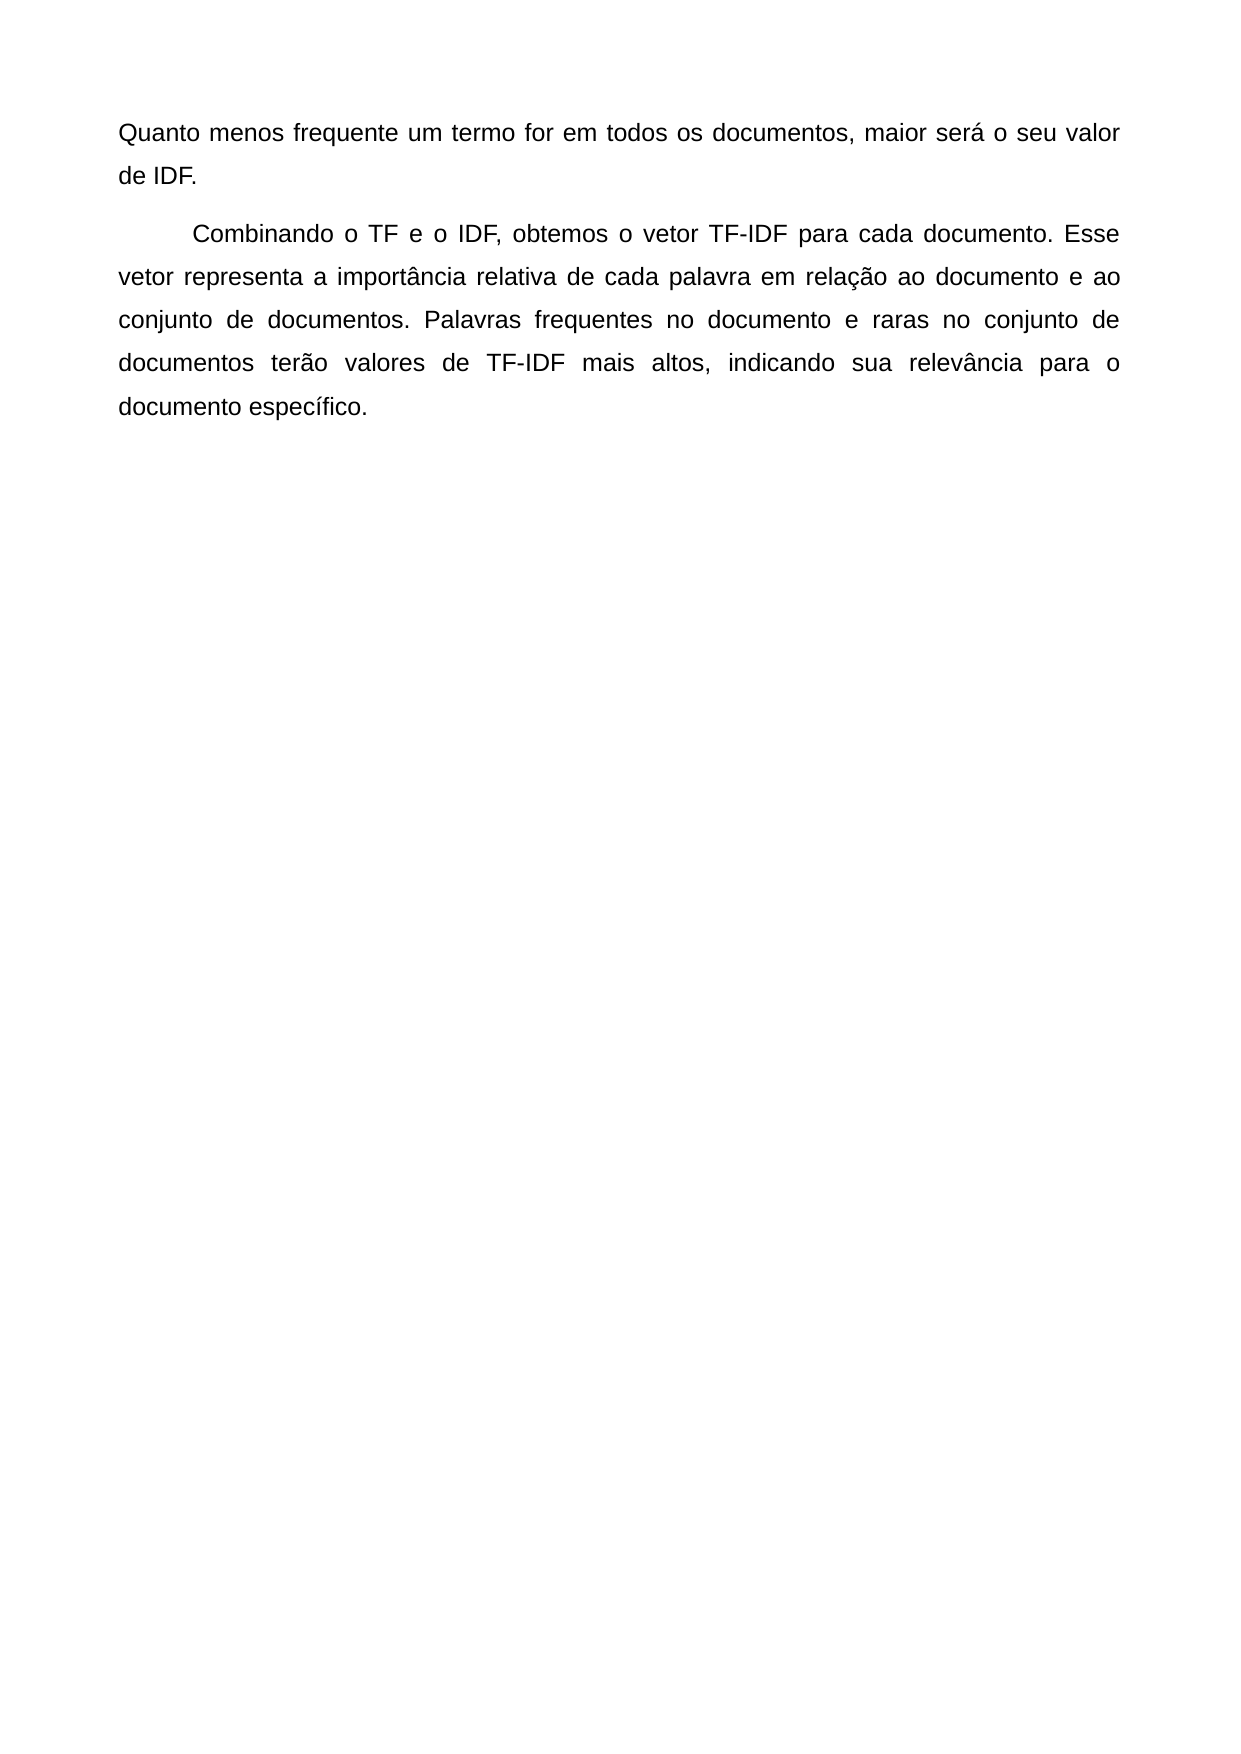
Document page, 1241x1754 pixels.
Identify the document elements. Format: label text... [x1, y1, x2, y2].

text Combinando o TF e o IDF, obtemos o vetor TF-IDF para cada documento. Esse vetor representa a importância relativa de cada palavra em relação ao documento e ao conjunto de documentos. Palavras frequentes no documento e raras no conjunto de documentos terão valores de TF-IDF mais altos, indicando sua relevância para o documento específico. [118, 219, 1122, 420]
text Quanto menos frequente um termo for em todos os documentos, maior será o seu valor de IDF. [118, 118, 1122, 190]
